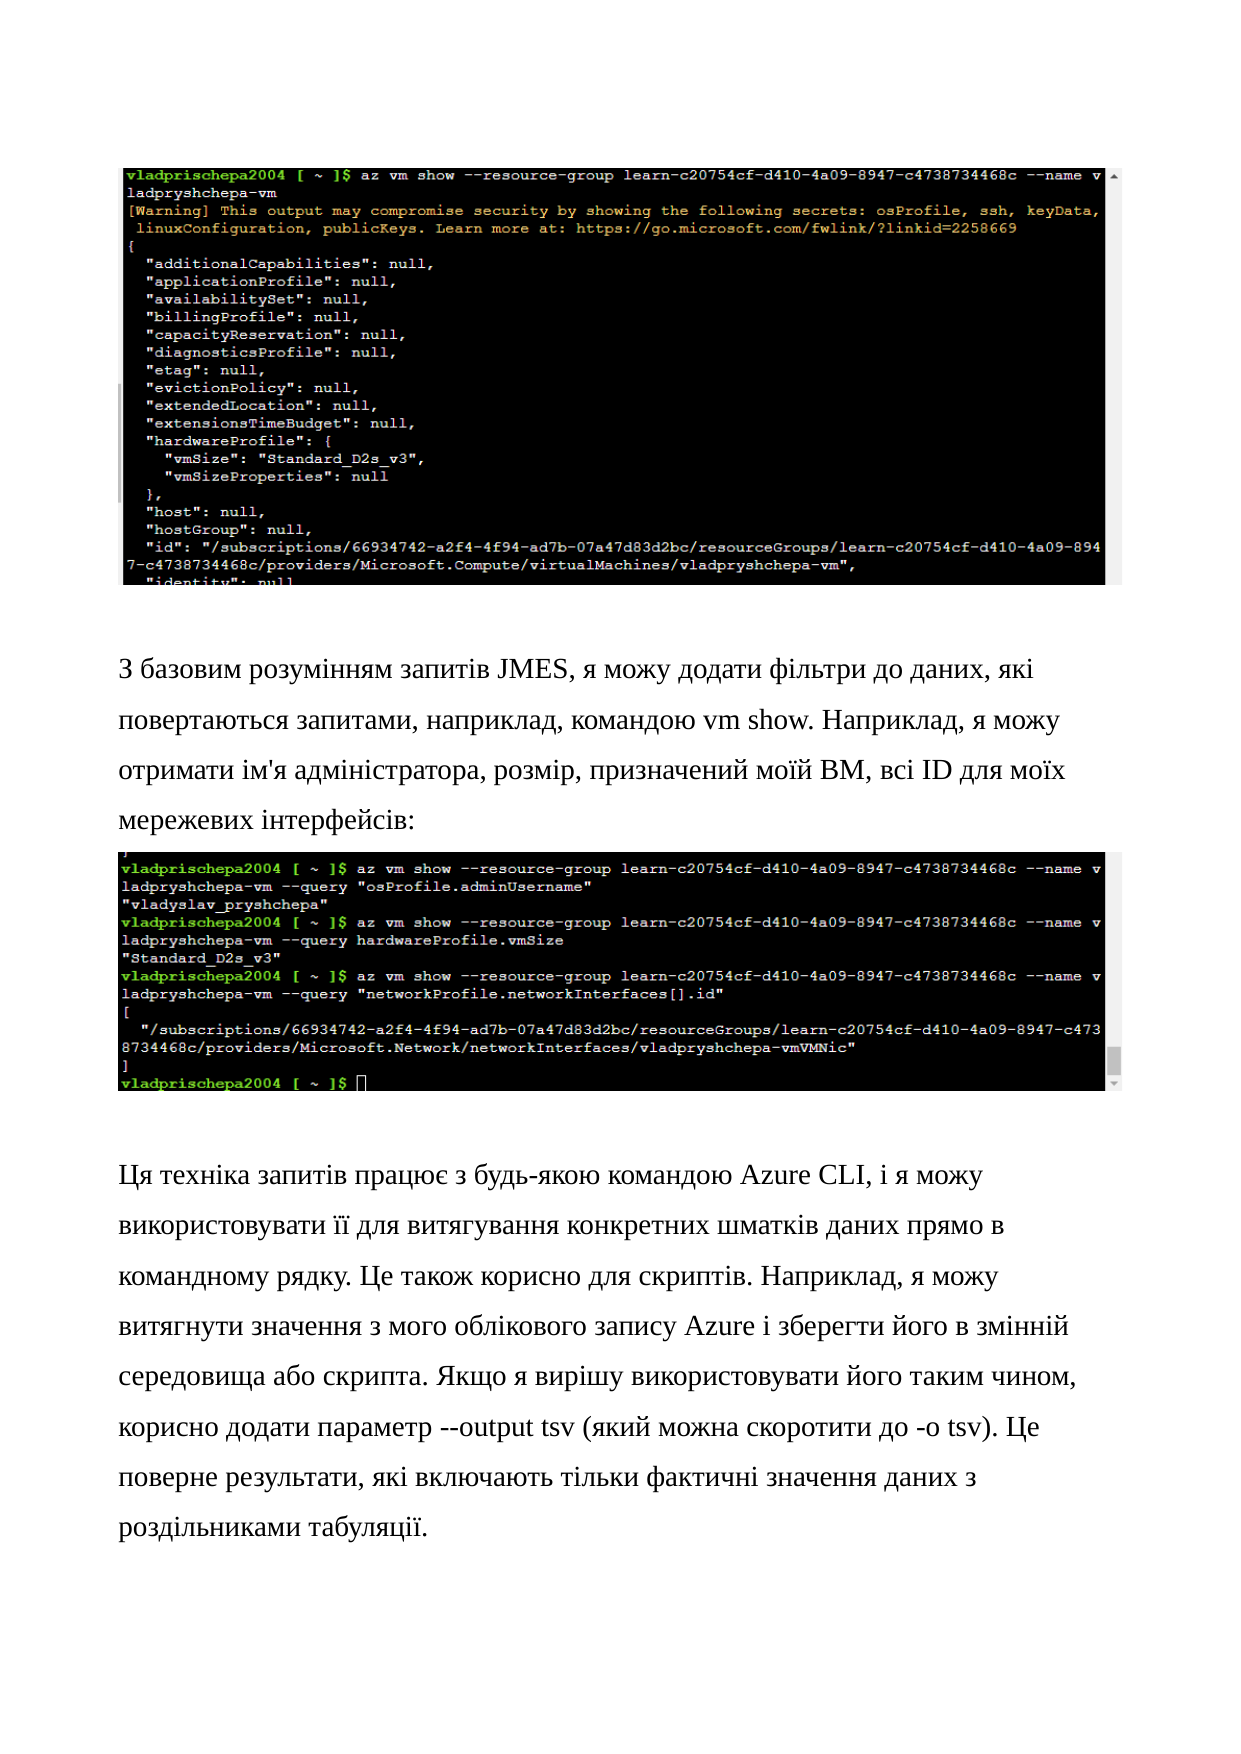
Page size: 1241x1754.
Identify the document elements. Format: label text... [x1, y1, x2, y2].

text З базовим розумінням запитів JMES, я можу додати фільтри до даних, які повертаються запитами, наприклад, командою vm show. Наприклад, я можу отримати ім'я адміністратора, розмір, призначений моїй ВМ, всі ID для моїх мережевих інтерфейсів: [118, 652, 1122, 836]
picture [118, 168, 1123, 585]
text Ця техніка запитів працює з будь-якою командою Azure CLI, і я можу використовувати її для витягування конкретних шматків даних прямо в командному рядку. Це також корисно для скриптів. Наприклад, я можу витягнути значення з мого облікового запису Azure і зберегти його в змінній середовища або скрипта. Якщо я вирішу використовувати його таким чином, корисно додати параметр --output tsv (який можна скоротити до -o tsv). Це поверне результати, які включають тільки фактичні значення даних з роздільниками табуляції. [118, 1157, 1122, 1543]
picture [118, 852, 1123, 1091]
